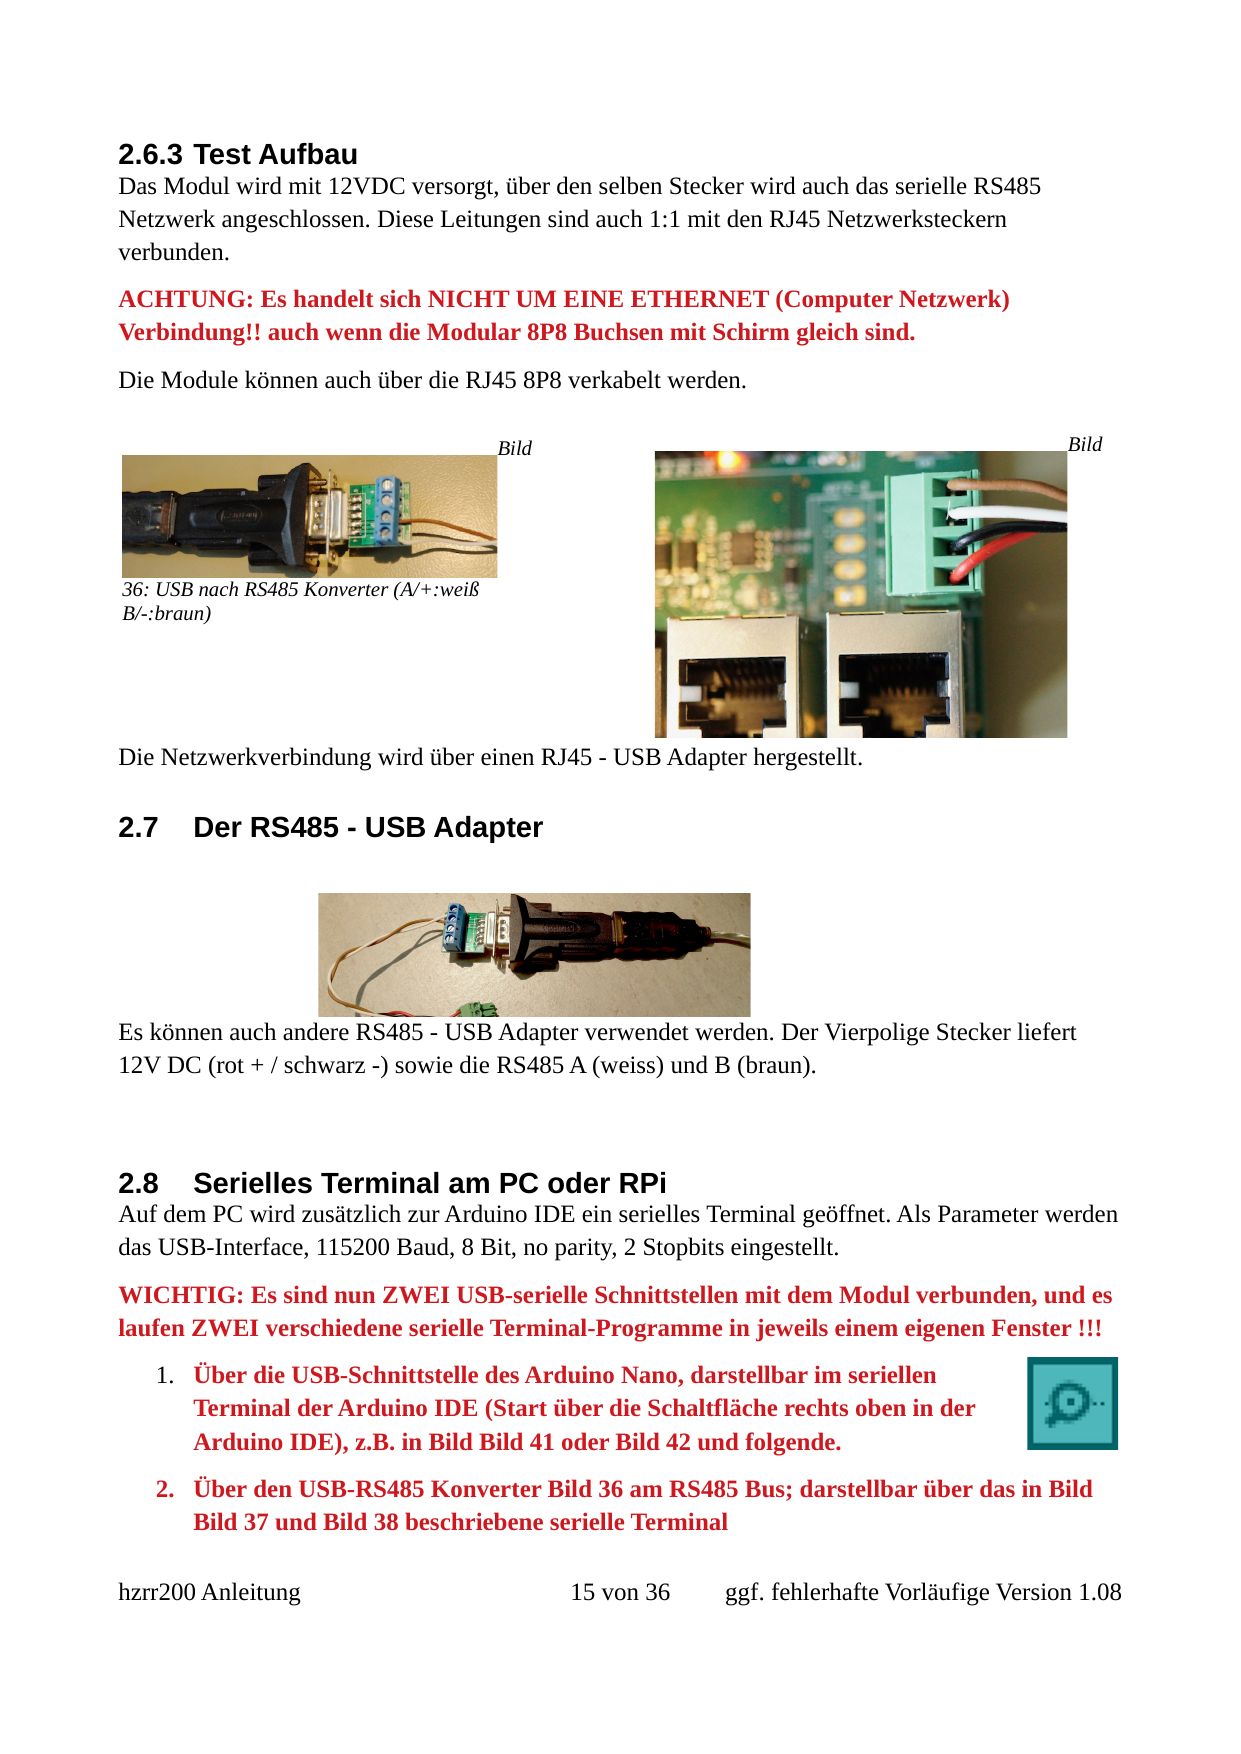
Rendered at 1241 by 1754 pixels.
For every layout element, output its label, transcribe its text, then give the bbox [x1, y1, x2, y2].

subtitle Der RS485 - USB Adapter [118, 810, 1122, 844]
list Über den USB-RS485 Konverter Bild 36 am RS485 Bus; darstellbar über das in Bild Bild 37 und Bild 38 beschriebene serielle Terminal [156, 1474, 1122, 1536]
text Bild 2: RS-485 Adapter von Digitus mit 4-Poligem Stecker zum Modul [318, 874, 750, 893]
text Das Modul wird mit 12VDC versorgt, über den selben Stecker wird auch das serielle RS485 Netzwerk angeschlossen. Diese Leitungen sind auch 1:1 mit den RJ45 Netzwerksteckern verbunden. [118, 171, 1122, 266]
text Bild 35: Anschluss 12V Stromversorgung (+:rot -:schwarz) und RS485 Datenverbindung (A/+:weiß B/-:braun) [655, 432, 1119, 737]
text ACHTUNG: Es handelt sich NICHT UM EINE ETHERNET (Computer Netzwerk) Verbindung!! auch wenn die Modular 8P8 Buchsen mit Schirm gleich sind. [118, 284, 1122, 346]
text Die Module können auch über die RJ45 8P8 verkabelt werden. [118, 365, 1122, 394]
text WICHTIG: Es sind nun ZWEI USB-serielle Schnittstellen mit dem Modul verbunden, und es laufen ZWEI verschiedene serielle Terminal-Programme in jeweils einem eigenen Fenster !!! [118, 1280, 1122, 1342]
subtitle Serielles Terminal am PC oder RPi [118, 1166, 1122, 1199]
list Über die USB-Schnittstelle des Arduino Nano, darstellbar im seriellen Terminal der Arduino IDE (Start über die Schaltfläche rechts oben in der Arduino IDE), z.B. in Bild Bild 41 oder Bild 42 und folgende. [156, 1361, 1122, 1455]
text Es können auch andere RS485 - USB Adapter verwendet werden. Der Vierpolige Stecker liefert 12V DC (rot + / schwarz -) sowie die RS485 A (weiss) und B (braun). [118, 844, 1122, 1078]
subtitle Test Aufbau [118, 137, 1122, 171]
picture [318, 893, 751, 1017]
picture [122, 455, 498, 578]
picture [654, 451, 1068, 738]
text Bild 36: USB nach RS485 Konverter (A/+:weiß B/-:braun) [122, 436, 549, 625]
picture [1027, 1357, 1119, 1450]
text Auf dem PC wird zusätzlich zur Arduino IDE ein serielles Terminal geöffnet. Als Parameter werden das USB-Interface, 115200 Baud, 8 Bit, no parity, 2 Stopbits eingestellt. [118, 1199, 1122, 1261]
text Die Netzwerkverbindung wird über einen RJ45 - USB Adapter hergestellt. [118, 446, 1122, 770]
